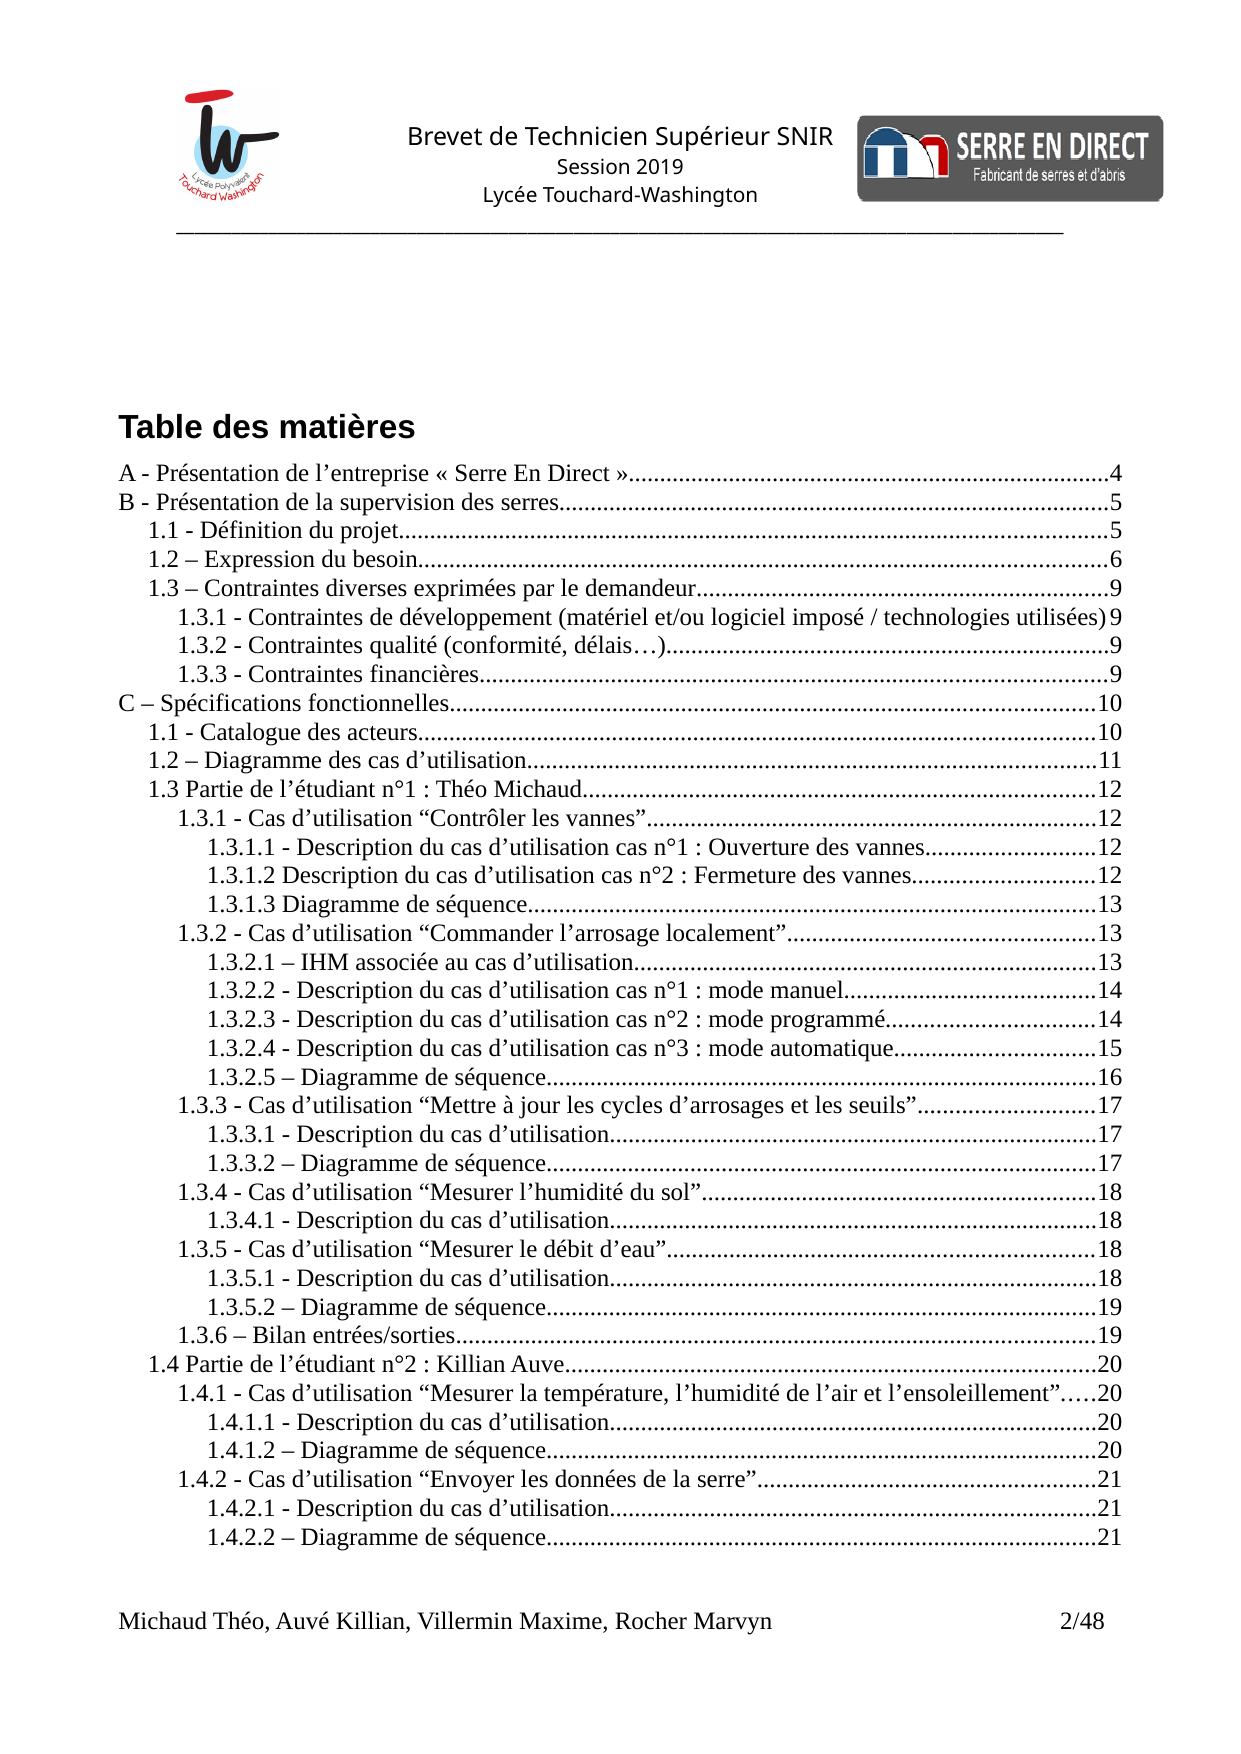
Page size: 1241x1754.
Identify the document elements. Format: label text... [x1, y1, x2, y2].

text 1.4.2.1 - Description du cas d’utilisation 21 [207, 1493, 1122, 1522]
text 1.1 - Définition du projet 5 [148, 515, 1122, 544]
text 1.3.3.1 - Description du cas d’utilisation 17 [207, 1119, 1122, 1148]
text 1.3.5.1 - Description du cas d’utilisation 18 [207, 1263, 1122, 1292]
text 1.3 Partie de l’étudiant n°1 : Théo Michaud 12 [148, 774, 1122, 803]
text 1.3.1.1 - Description du cas d’utilisation cas n°1 : Ouverture des vannes 12 [207, 832, 1122, 860]
text 1.3.5.2 – Diagramme de séquence 19 [207, 1292, 1122, 1320]
picture [852, 113, 1167, 206]
text 1.3.4 - Cas d’utilisation “Mesurer l’humidité du sol” 18 [177, 1177, 1122, 1205]
subtitle Table des matières [118, 407, 1122, 445]
text 1.3.3.2 – Diagramme de séquence 17 [207, 1148, 1122, 1177]
text A - Présentation de l’entreprise « Serre En Direct » 4 [118, 458, 1122, 487]
text 1.3.1 - Cas d’utilisation “Contrôler les vannes” 12 [177, 803, 1122, 832]
text 1.3.4.1 - Description du cas d’utilisation 18 [207, 1205, 1122, 1234]
text 1.4.1.2 – Diagramme de séquence 20 [207, 1435, 1122, 1464]
text 1.3 – Contraintes diverses exprimées par le demandeur 9 [148, 573, 1122, 602]
text 1.3.2.4 - Description du cas d’utilisation cas n°3 : mode automatique 15 [207, 1033, 1122, 1062]
text 1.3.3 - Cas d’utilisation “Mettre à jour les cycles d’arrosages et les seuils” 17 [177, 1090, 1122, 1119]
text 1.3.2.2 - Description du cas d’utilisation cas n°1 : mode manuel 14 [207, 975, 1122, 1004]
text C – Spécifications fonctionnelles 10 [118, 688, 1122, 717]
text 1.4.2.2 – Diagramme de séquence 21 [207, 1522, 1122, 1550]
text 1.3.2 - Cas d’utilisation “Commander l’arrosage localement” 13 [177, 918, 1122, 947]
text 1.4.2 - Cas d’utilisation “Envoyer les données de la serre” 21 [177, 1464, 1122, 1493]
text 1.3.3 - Contraintes financières 9 [177, 659, 1122, 688]
text 1.4.1 - Cas d’utilisation “Mesurer la température, l’humidité de l’air et l’ensoleillement” 20 [177, 1378, 1122, 1407]
text B - Présentation de la supervision des serres 5 [118, 487, 1122, 515]
text 1.3.6 – Bilan entrées/sorties 19 [177, 1320, 1122, 1349]
text 1.4 Partie de l’étudiant n°2 : Killian Auve 20 [148, 1349, 1122, 1378]
text 1.1 - Catalogue des acteurs 10 [148, 717, 1122, 745]
text 1.3.2.3 - Description du cas d’utilisation cas n°2 : mode programmé 14 [207, 1004, 1122, 1033]
text 1.2 – Expression du besoin 6 [148, 544, 1122, 573]
picture [176, 86, 281, 203]
text 1.4.1.1 - Description du cas d’utilisation 20 [207, 1407, 1122, 1435]
text 1.3.1.3 Diagramme de séquence 13 [207, 889, 1122, 918]
text 1.2 – Diagramme des cas d’utilisation 11 [148, 745, 1122, 774]
text 1.3.2 - Contraintes qualité (conformité, délais…) 9 [177, 630, 1122, 659]
text 1.3.2.1 – IHM associée au cas d’utilisation 13 [207, 947, 1122, 975]
text 1.3.1.2 Description du cas d’utilisation cas n°2 : Fermeture des vannes 12 [207, 860, 1122, 889]
text 1.3.5 - Cas d’utilisation “Mesurer le débit d’eau” 18 [177, 1234, 1122, 1263]
text 1.3.2.5 – Diagramme de séquence 16 [207, 1062, 1122, 1090]
text 1.3.1 - Contraintes de développement (matériel et/ou logiciel imposé / technologies utilisées) 9 [177, 602, 1122, 630]
